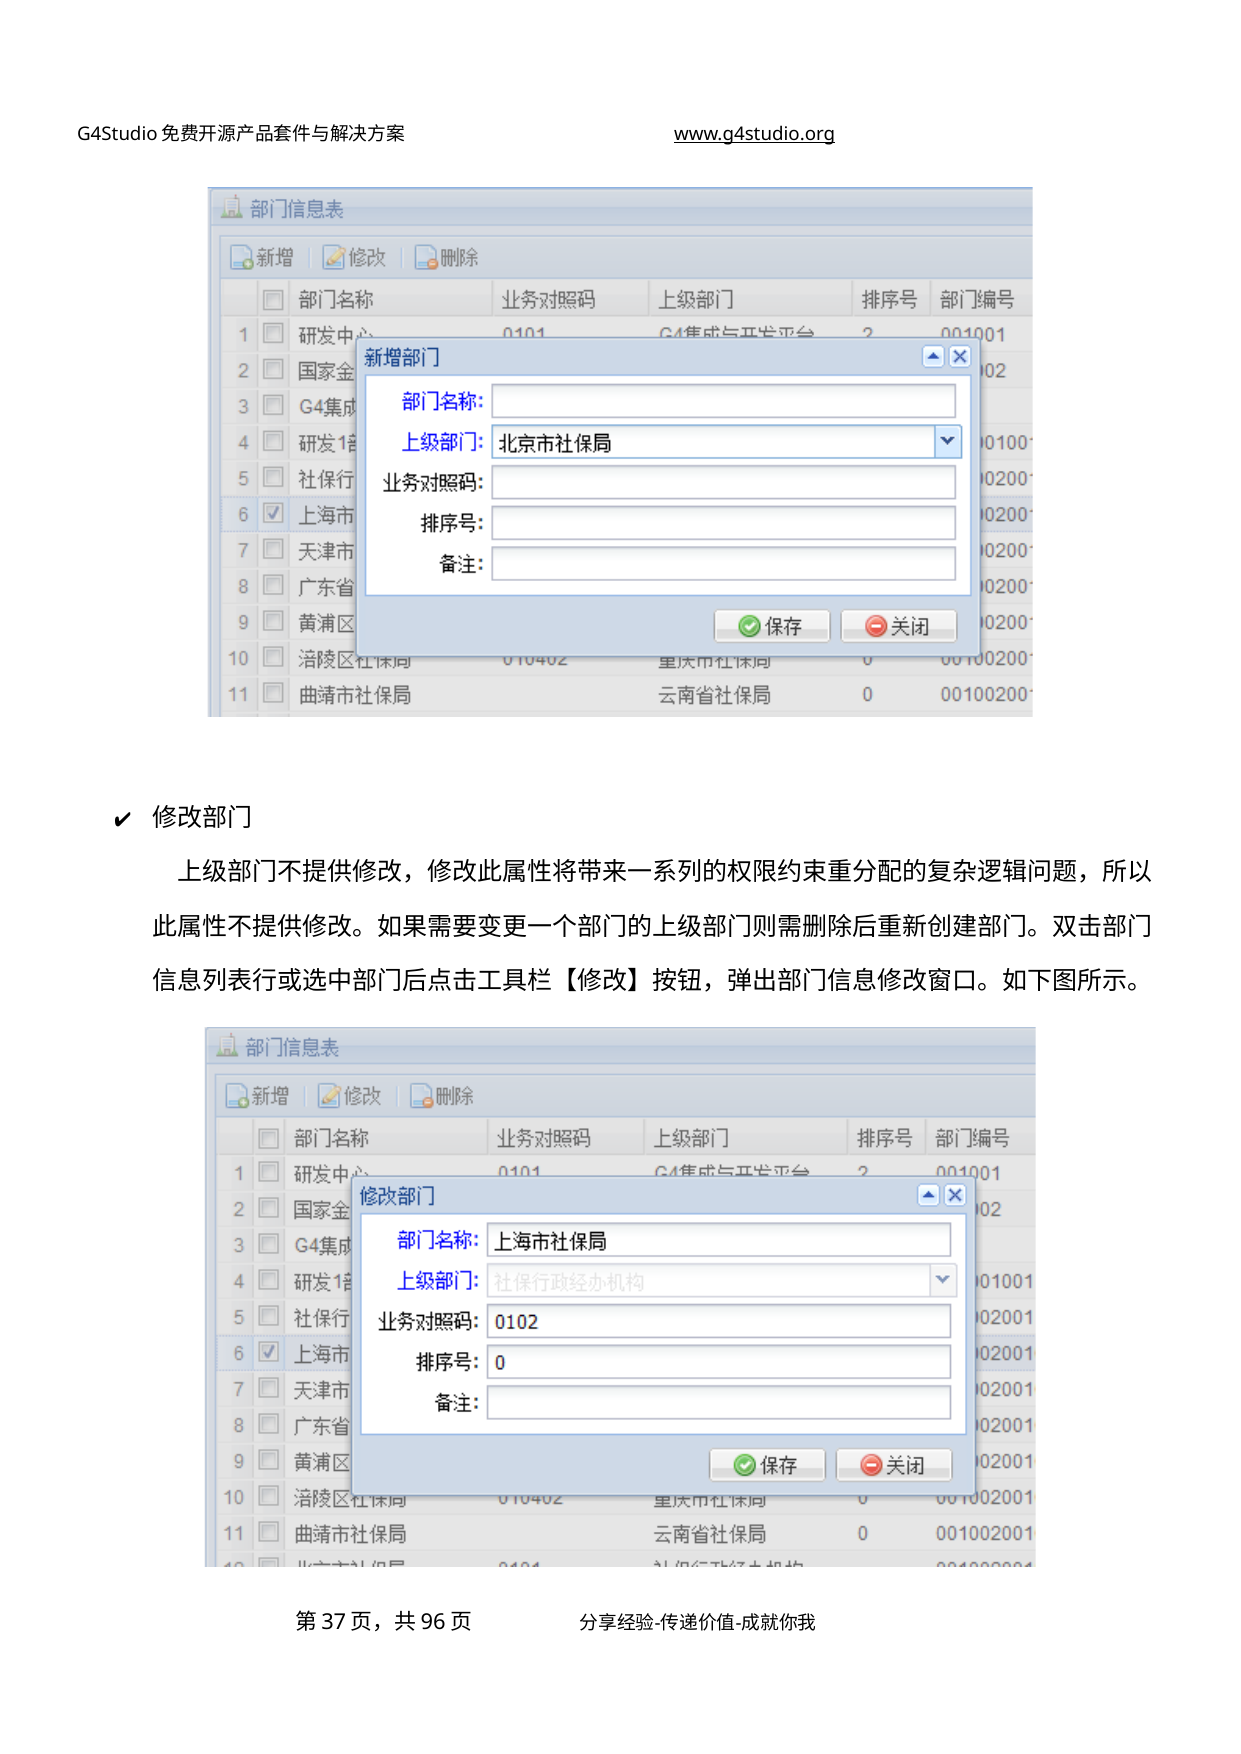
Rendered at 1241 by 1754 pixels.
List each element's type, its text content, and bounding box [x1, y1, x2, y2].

list 修改部门 上级部门不提供修改，修改此属性将带来一系列的权限约束重分配的复杂逻辑问题，所以此属性不提供修改。如果需要变更一个部门的上级部门则需删除后重新创建部门。双击部门信息列表行或选中部门后点击工具栏【修改】按钮，弹出部门信息修改窗口。如下图所示。 [114, 797, 1163, 997]
picture [207, 187, 1033, 717]
picture [204, 1027, 1036, 1567]
